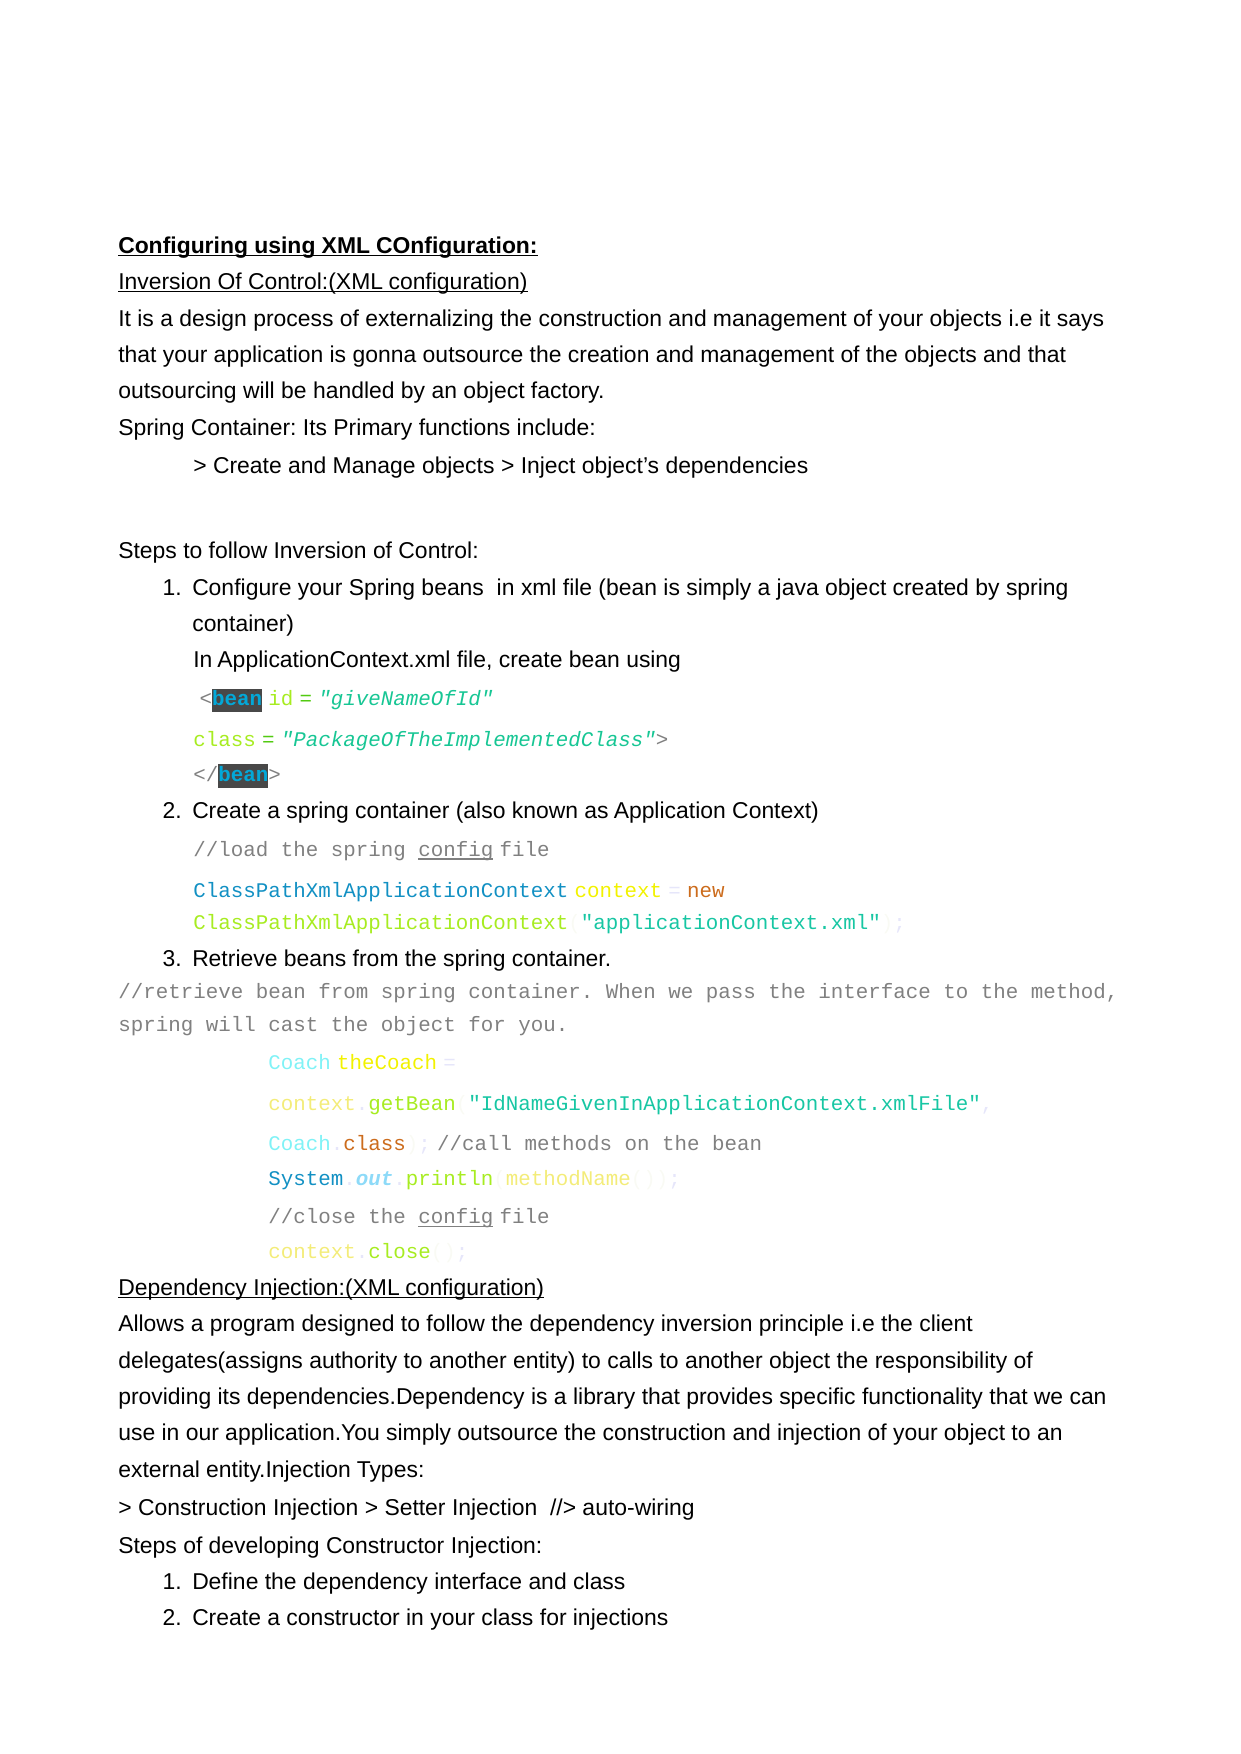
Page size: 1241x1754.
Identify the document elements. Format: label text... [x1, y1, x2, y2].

text Coach theCoach = context.getBean("IdNameGivenInApplicationContext.xmlFile", Coach.class); //call methods on the bean [268, 1046, 1122, 1157]
text context.close(); [268, 1241, 1122, 1265]
text > Create and Manage objects > Inject object’s dependencies [193, 450, 1122, 479]
text Allows a program designed to follow the dependency inversion principle i.e the client delegates(assigns authority to another entity) to calls to another object the responsibility of providing its dependencies.Dependency is a library that provides specific functionality that we can use in our application.You simply outsource the construction and injection of your object to an external entity.Injection Types: [118, 1310, 1122, 1482]
text <bean id = "giveNameOfId" [193, 682, 1122, 712]
text > Construction Injection > Setter Injection //> auto-wiring [118, 1492, 1122, 1521]
list Configure your Spring beans in xml file (bean is simply a java object created by spring container) [162, 573, 1122, 636]
list Retrieve beans from the spring container. [162, 945, 1122, 971]
text class = "PackageOfTheImplementedClass"> [193, 723, 1122, 753]
text Spring Container: Its Primary functions include: [118, 413, 1122, 440]
text In ApplicationContext.xml file, create bean using [193, 646, 1122, 672]
text Dependency Injection:(XML configuration) [118, 1274, 1122, 1300]
list Create a constructor in your class for injections [162, 1604, 1122, 1631]
list Create a spring container (also known as Application Context) [162, 797, 1122, 823]
text </bean> [193, 764, 1122, 788]
text //close the config file [268, 1201, 1122, 1230]
text //load the spring config file [193, 833, 1122, 862]
text Steps to follow Inversion of Control: [118, 537, 1122, 563]
text //retrieve bean from spring container. When we pass the interface to the method, spring will cast the object for you. [118, 981, 1122, 1037]
text ClassPathXmlApplicationContext context = new ClassPathXmlApplicationContext("applicationContext.xml"); [193, 874, 1122, 936]
text Inversion Of Control:(XML configuration) [118, 268, 1122, 294]
text System.out.println(methodName()); [268, 1168, 1122, 1192]
list Define the dependency interface and class [162, 1568, 1122, 1594]
text Steps of developing Constructor Injection: [118, 1532, 1122, 1558]
text Configuring using XML COnfiguration: [118, 232, 1122, 258]
text It is a design process of externalizing the construction and management of your objects i.e it says that your application is gonna outsource the creation and management of the objects and that outsourcing will be handled by an object factory. [118, 304, 1122, 403]
